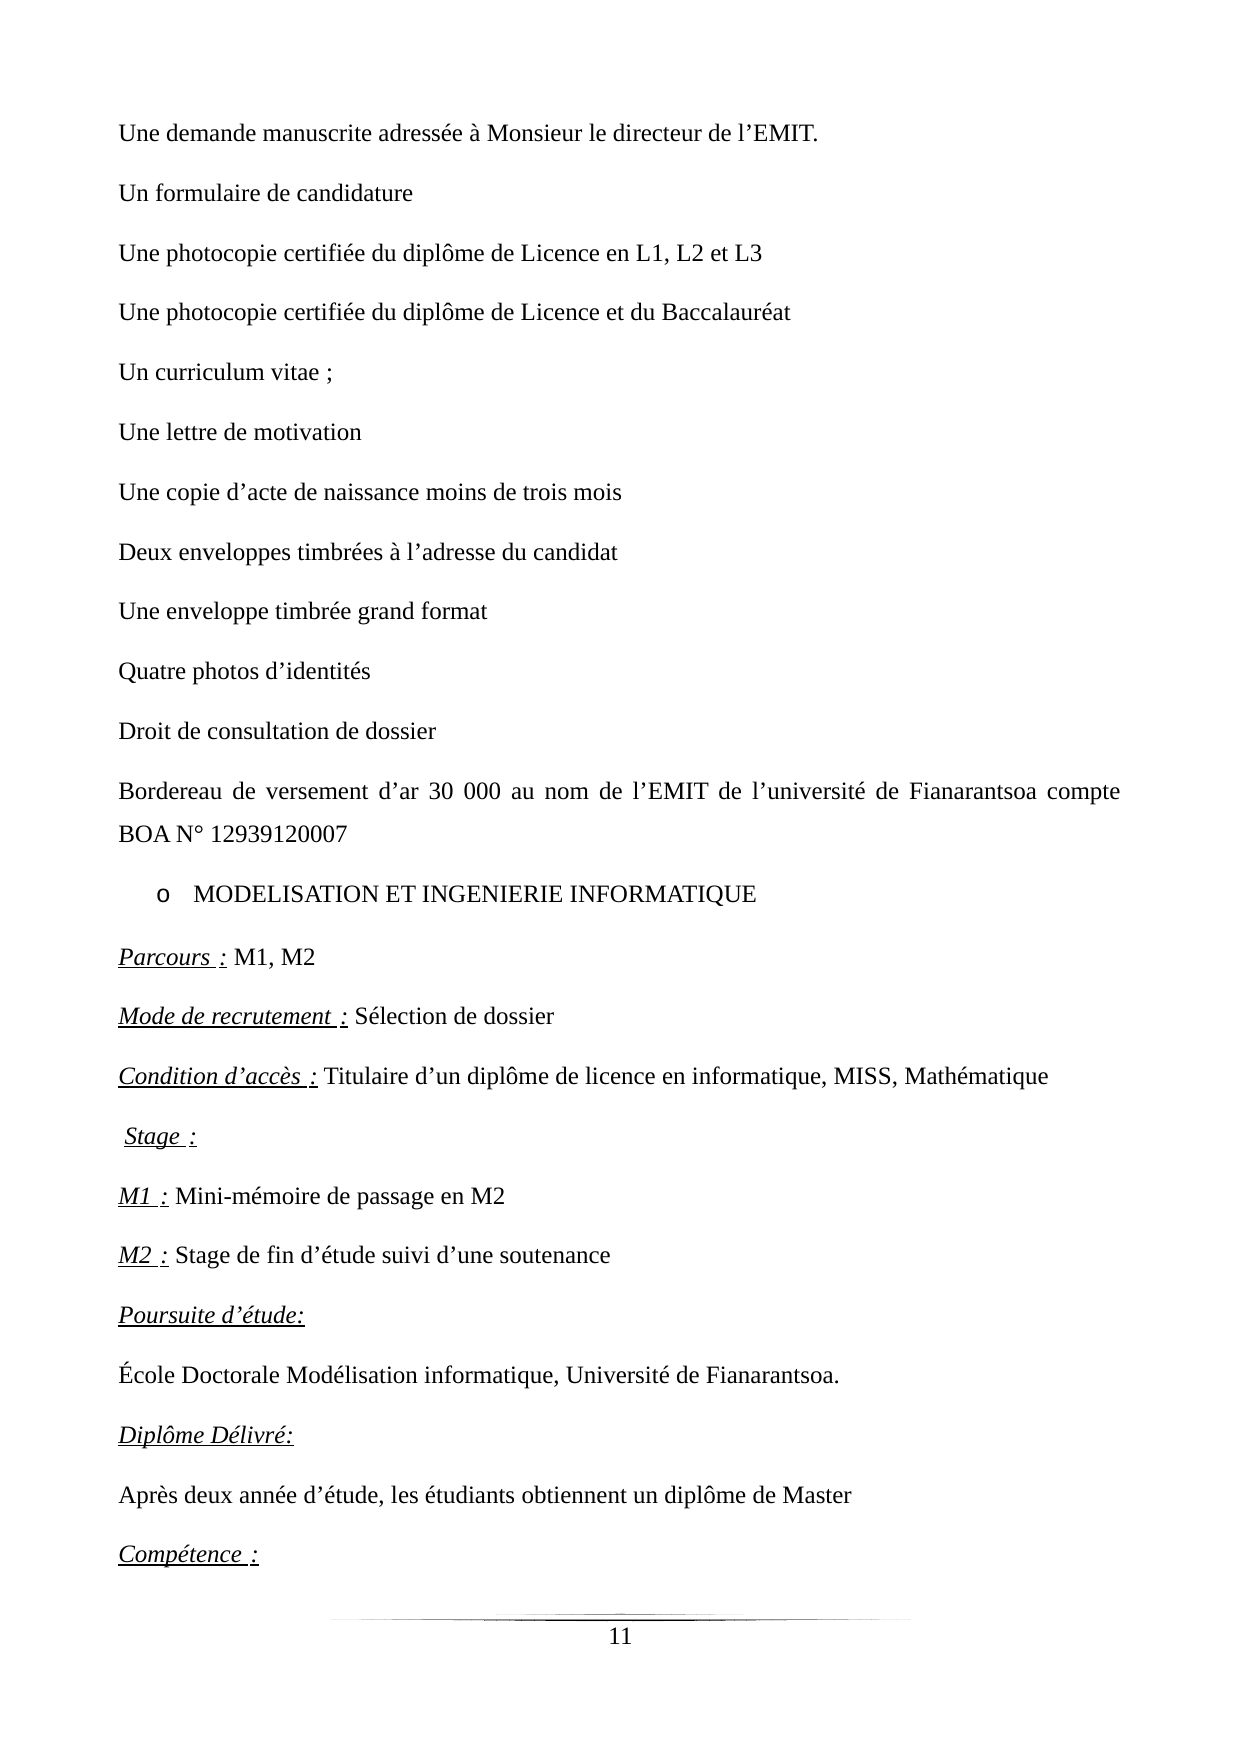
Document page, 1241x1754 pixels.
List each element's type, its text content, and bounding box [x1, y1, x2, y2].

picture [171, 1613, 1069, 1622]
list MODELISATION ET INGENIERIE INFORMATIQUE [156, 879, 1122, 909]
text M2 : Stage de fin d’étude suivi d’une soutenance [118, 1241, 1122, 1269]
text Un formulaire de candidature [118, 178, 1122, 207]
text Parcours : M1, M2 [118, 942, 1122, 970]
text Une demande manuscrite adressée à Monsieur le directeur de l’EMIT. [118, 118, 1122, 147]
text Une enveloppe timbrée grand format [118, 596, 1122, 625]
text Quatre photos d’identités [118, 656, 1122, 685]
text École Doctorale Modélisation informatique, Université de Fianarantsoa. [118, 1360, 1122, 1389]
text Droit de consultation de dossier [118, 716, 1122, 745]
text Mode de recrutement : Sélection de dossier [118, 1001, 1122, 1030]
text Une photocopie certifiée du diplôme de Licence et du Baccalauréat [118, 297, 1122, 326]
text Deux enveloppes timbrées à l’adresse du candidat [118, 537, 1122, 565]
text Stage : [118, 1121, 1122, 1150]
text Poursuite d’étude: [118, 1300, 1122, 1329]
text Condition d’accès : Titulaire d’un diplôme de licence en informatique, MISS, Mathématique [118, 1061, 1122, 1090]
text Un curriculum vitae ; [118, 357, 1122, 386]
text Diplôme Délivré: [118, 1420, 1122, 1449]
text Une lettre de motivation [118, 417, 1122, 446]
text Une photocopie certifiée du diplôme de Licence en L1, L2 et L3 [118, 238, 1122, 266]
text Après deux année d’étude, les étudiants obtiennent un diplôme de Master [118, 1480, 1122, 1508]
text Bordereau de versement d’ar 30 000 au nom de l’EMIT de l’université de Fianarantsoa compte BOA N° 12939120007 [118, 776, 1122, 848]
text M1 : Mini-mémoire de passage en M2 [118, 1181, 1122, 1209]
text Compétence : [118, 1539, 1122, 1568]
text Une copie d’acte de naissance moins de trois mois [118, 477, 1122, 506]
